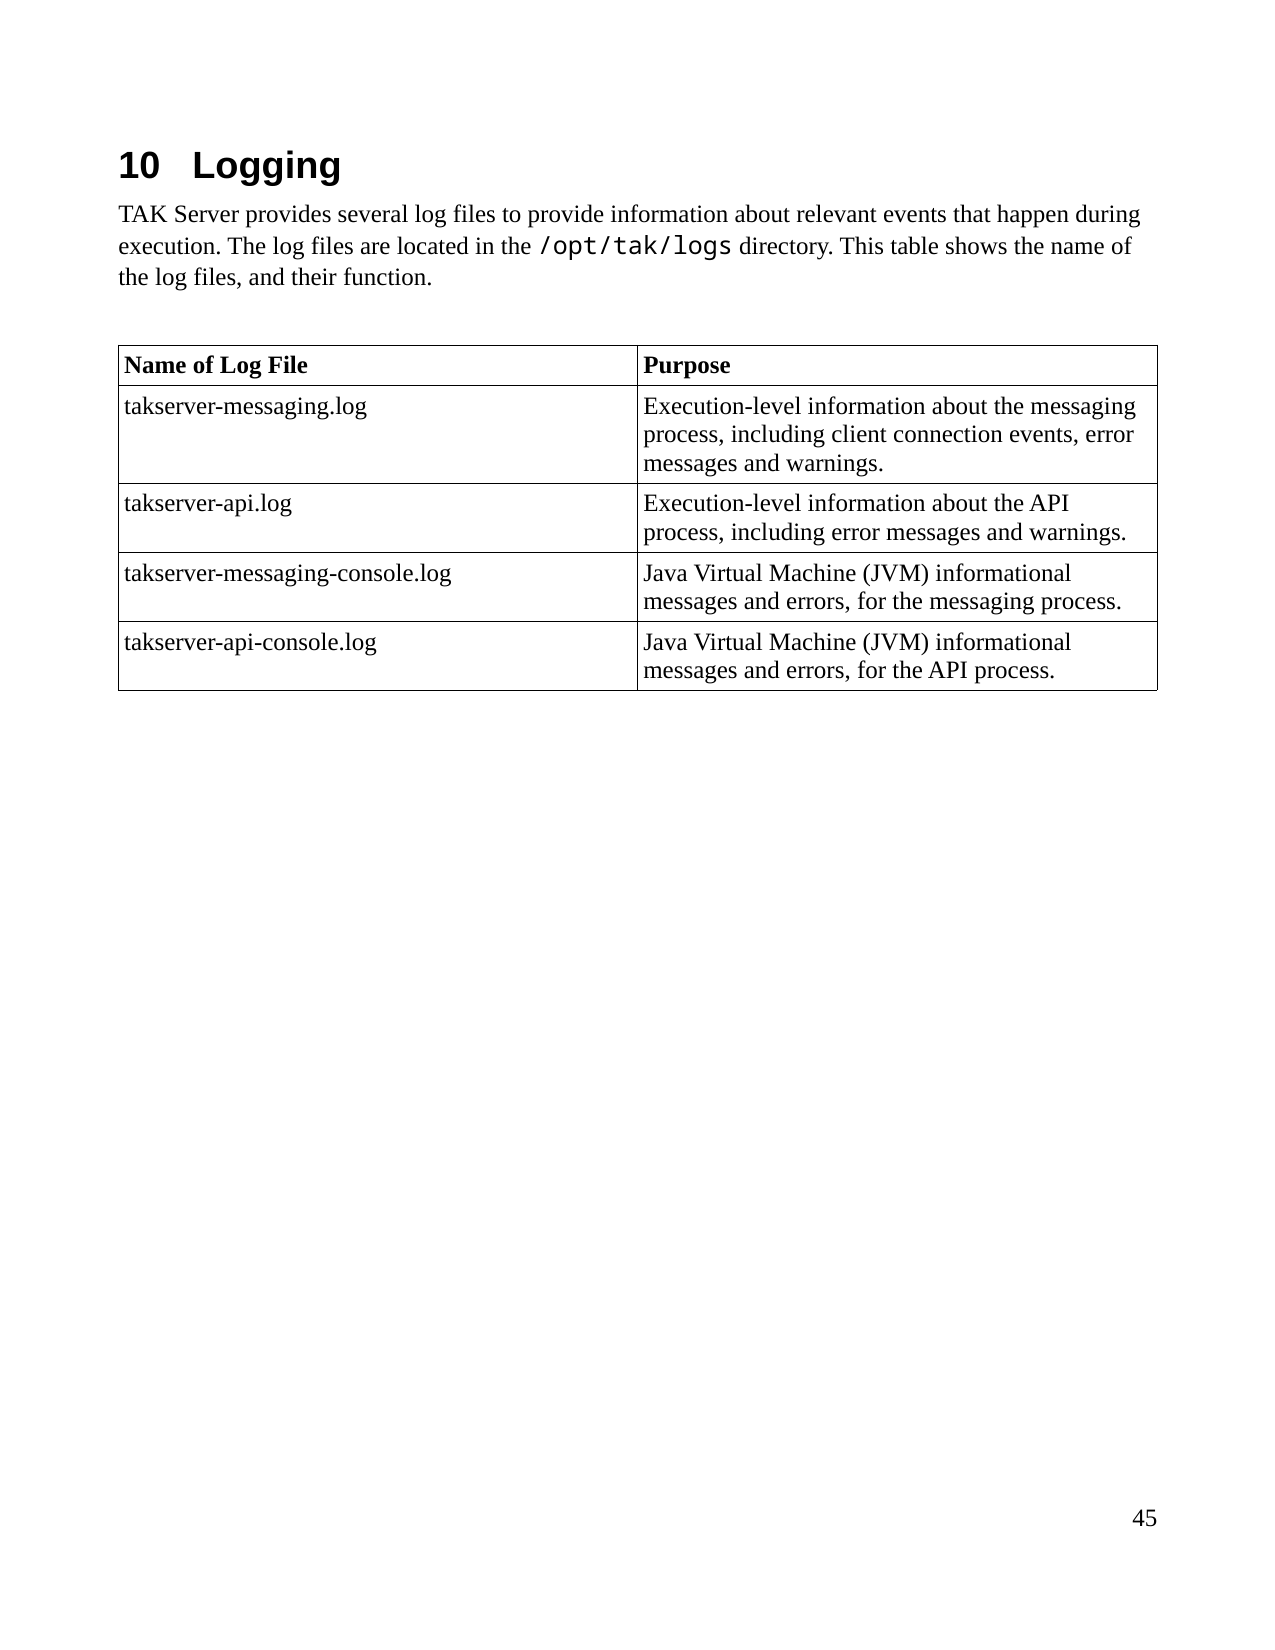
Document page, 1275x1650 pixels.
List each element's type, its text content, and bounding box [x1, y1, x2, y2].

table_cell takserver-api-console.log [119, 622, 637, 690]
table_header Purpose [638, 346, 1157, 385]
table_cell takserver-messaging-console.log [119, 553, 637, 621]
table_header Name of Log File [119, 346, 637, 385]
subtitle Logging [118, 143, 1157, 187]
table_cell Execution-level information about the API process, including error messages and warnings. [638, 484, 1157, 552]
table_cell takserver-messaging.log [119, 386, 637, 483]
table_cell Java Virtual Machine (JVM) informational messages and errors, for the messaging process. [638, 553, 1157, 621]
table_cell Java Virtual Machine (JVM) informational messages and errors, for the API process. [638, 622, 1157, 690]
table_cell Execution-level information about the messaging process, including client connection events, error messages and warnings. [638, 386, 1157, 483]
text TAK Server provides several log files to provide information about relevant events that happen during execution. The log files are located in the /opt/tak/logs directory. This table shows the name of the log files, and their function. [118, 199, 1157, 291]
table_cell takserver-api.log [119, 484, 637, 552]
